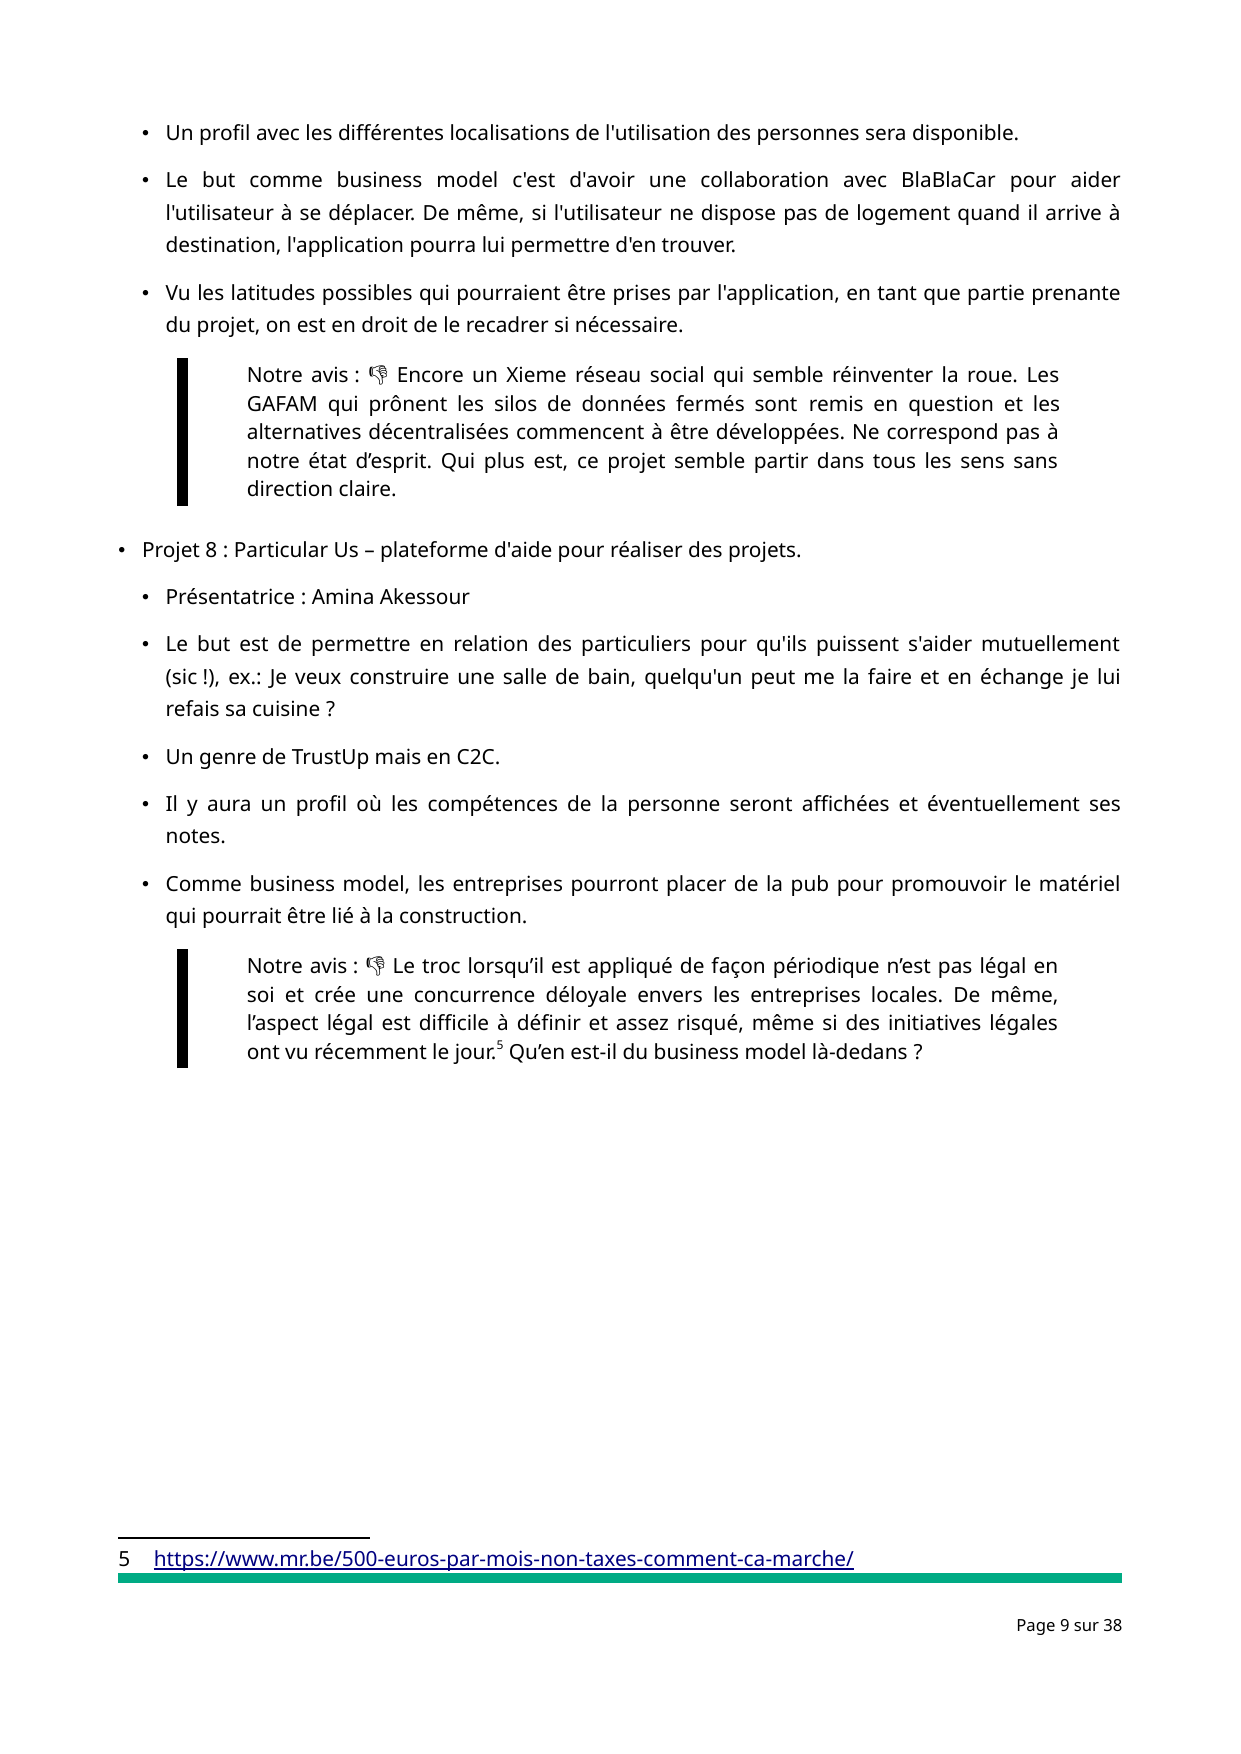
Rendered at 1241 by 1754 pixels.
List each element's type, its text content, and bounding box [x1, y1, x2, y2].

list Un genre de TrustUp mais en C2C. [142, 742, 1122, 770]
text Notre avis : 👎 Encore un Xieme réseau social qui semble réinventer la roue. Les GAFAM qui prônent les silos de données fermés sont remis en question et les alternatives décentralisées commencent à être développées. Ne correspond pas à notre état d’esprit. Qui plus est, ce projet semble partir dans tous les sens sans direction claire. [177, 357, 1063, 506]
list Présentatrice : Amina Akessour [142, 582, 1122, 611]
text Notre avis : 👎 Le troc lorsqu’il est appliqué de façon périodique n’est pas légal en soi et crée une concurrence déloyale envers les entreprises locales. De même, l’aspect légal est difficile à définir et assez risqué, même si des initiatives légales ont vu récemment le jour. Qu’en est-il du business model là-dedans ? [177, 948, 1063, 1068]
list Le but est de permettre en relation des particuliers pour qu'ils puissent s'aider mutuellement (sic !), ex.: Je veux construire une salle de bain, quelqu'un peut me la faire et en échange je lui refais sa cuisine ? [142, 629, 1122, 723]
list Comme business model, les entreprises pourront placer de la pub pour promouvoir le matériel qui pourrait être lié à la construction. [142, 869, 1122, 930]
list Projet 8 : Particular Us – plateforme d'aide pour réaliser des projets. [118, 535, 1122, 563]
list Le but comme business model c'est d'avoir une collaboration avec BlaBlaCar pour aider l'utilisateur à se déplacer. De même, si l'utilisateur ne dispose pas de logement quand il arrive à destination, l'application pourra lui permettre d'en trouver. [142, 165, 1122, 259]
list Il y aura un profil où les compétences de la personne seront affichées et éventuellement ses notes. [142, 789, 1122, 850]
list Vu les latitudes possibles qui pourraient être prises par l'application, en tant que partie prenante du projet, on est en droit de le recadrer si nécessaire. [142, 278, 1122, 339]
list Un profil avec les différentes localisations de l'utilisation des personnes sera disponible. [142, 118, 1122, 147]
text https://www.mr.be/500-euros-par-mois-non-taxes-comment-ca-marche/ [118, 1544, 1122, 1573]
